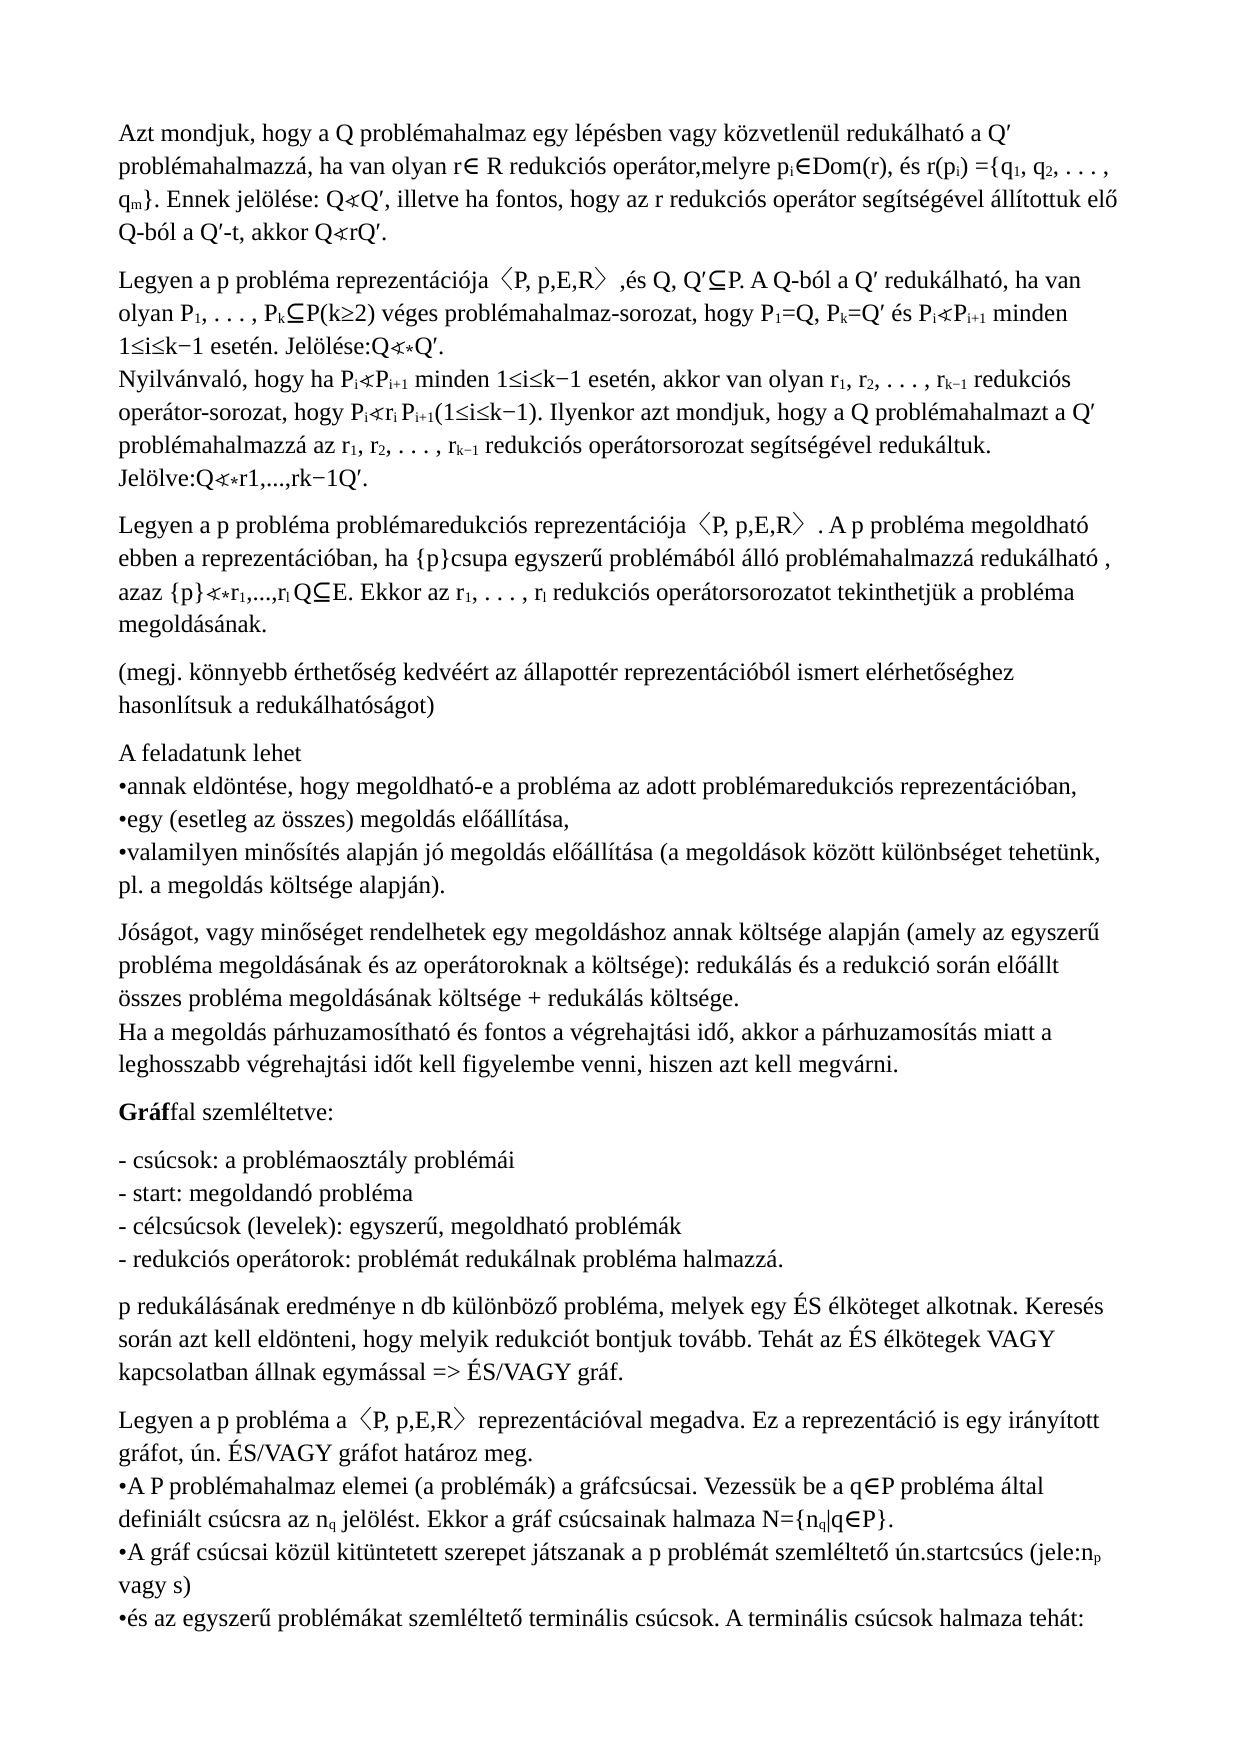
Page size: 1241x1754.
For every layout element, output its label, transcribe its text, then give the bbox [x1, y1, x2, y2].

text A feladatunk lehet •annak eldöntése, hogy megoldható-e a probléma az adott problémaredukciós reprezentációban, •egy (esetleg az összes) megoldás előállítása, •valamilyen minősítés alapján jó megoldás előállítása (a megoldások között különbséget tehetünk, pl. a megoldás költsége alapján). [118, 738, 1122, 899]
text Legyen a p probléma problémaredukciós reprezentációja〈P, p,E,R〉. A p probléma megoldható ebben a reprezentációban, ha {p}csupa egyszerű problémából álló problémahalmazzá redukálható , azaz {p}∢∗r1,...,rl Q⊆E. Ekkor az r1, . . . , rl redukciós operátorsorozatot tekinthetjük a probléma megoldásának. [118, 511, 1122, 638]
text p redukálásának eredménye n db különböző probléma, melyek egy ÉS élköteget alkotnak. Keresés során azt kell eldönteni, hogy melyik redukciót bontjuk tovább. Tehát az ÉS élkötegek VAGY kapcsolatban állnak egymással => ÉS/VAGY gráf. [118, 1291, 1122, 1386]
text Gráffal szemléltetve: [118, 1097, 1122, 1126]
text Legyen a p probléma reprezentációja〈P, p,E,R〉,és Q, Q′⊆P. A Q-ból a Q′ redukálható, ha van olyan P1, . . . , Pk⊆P(k≥2) véges problémahalmaz-sorozat, hogy P1=Q, Pk=Q′ és Pi∢Pi+1 minden 1≤i≤k−1 esetén. Jelölése:Q∢∗Q′. Nyilvánvaló, hogy ha Pi∢Pi+1 minden 1≤i≤k−1 esetén, akkor van olyan r1, r2, . . . , rk−1 redukciós operátor-sorozat, hogy Pi∢ri Pi+1(1≤i≤k−1). Ilyenkor azt mondjuk, hogy a Q problémahalmazt a Q′ problémahalmazzá az r1, r2, . . . , rk−1 redukciós operátorsorozat segítségével redukáltuk. Jelölve:Q∢∗r1,...,rk−1Q′. [118, 265, 1122, 492]
text Jóságot, vagy minőséget rendelhetek egy megoldáshoz annak költsége alapján (amely az egyszerű probléma megoldásának és az operátoroknak a költsége): redukálás és a redukció során előállt összes probléma megoldásának költsége + redukálás költsége. Ha a megoldás párhuzamosítható és fontos a végrehajtási idő, akkor a párhuzamosítás miatt a leghosszabb végrehajtási időt kell figyelembe venni, hiszen azt kell megvárni. [118, 917, 1122, 1078]
text Azt mondjuk, hogy a Q problémahalmaz egy lépésben vagy közvetlenül redukálható a Q′ problémahalmazzá, ha van olyan r∈ R redukciós operátor,melyre pi∈Dom(r), és r(pi) ={q1, q2, . . . , qm}. Ennek jelölése: Q∢Q′, illetve ha fontos, hogy az r redukciós operátor segítségével állítottuk elő Q-ból a Q′-t, akkor Q∢rQ′. [118, 118, 1122, 246]
text Legyen a p probléma a〈P, p,E,R〉reprezentációval megadva. Ez a reprezentáció is egy irányított gráfot, ún. ÉS/VAGY gráfot határoz meg. •A P problémahalmaz elemei (a problémák) a gráfcsúcsai. Vezessük be a q∈P probléma által definiált csúcsra az nq jelölést. Ekkor a gráf csúcsainak halmaza N={nq|q∈P}. •A gráf csúcsai közül kitüntetett szerepet játszanak a p problémát szemléltető ún.startcsúcs (jele:np vagy s) •és az egyszerű problémákat szemléltető terminális csúcsok. A terminális csúcsok halmaza tehát: [118, 1405, 1122, 1632]
text - csúcsok: a problémaosztály problémái - start: megoldandó probléma - célcsúcsok (levelek): egyszerű, megoldható problémák - redukciós operátorok: problémát redukálnak probléma halmazzá. [118, 1145, 1122, 1273]
text (megj. könnyebb érthetőség kedvéért az állapottér reprezentációból ismert elérhetőséghez hasonlítsuk a redukálhatóságot) [118, 657, 1122, 719]
